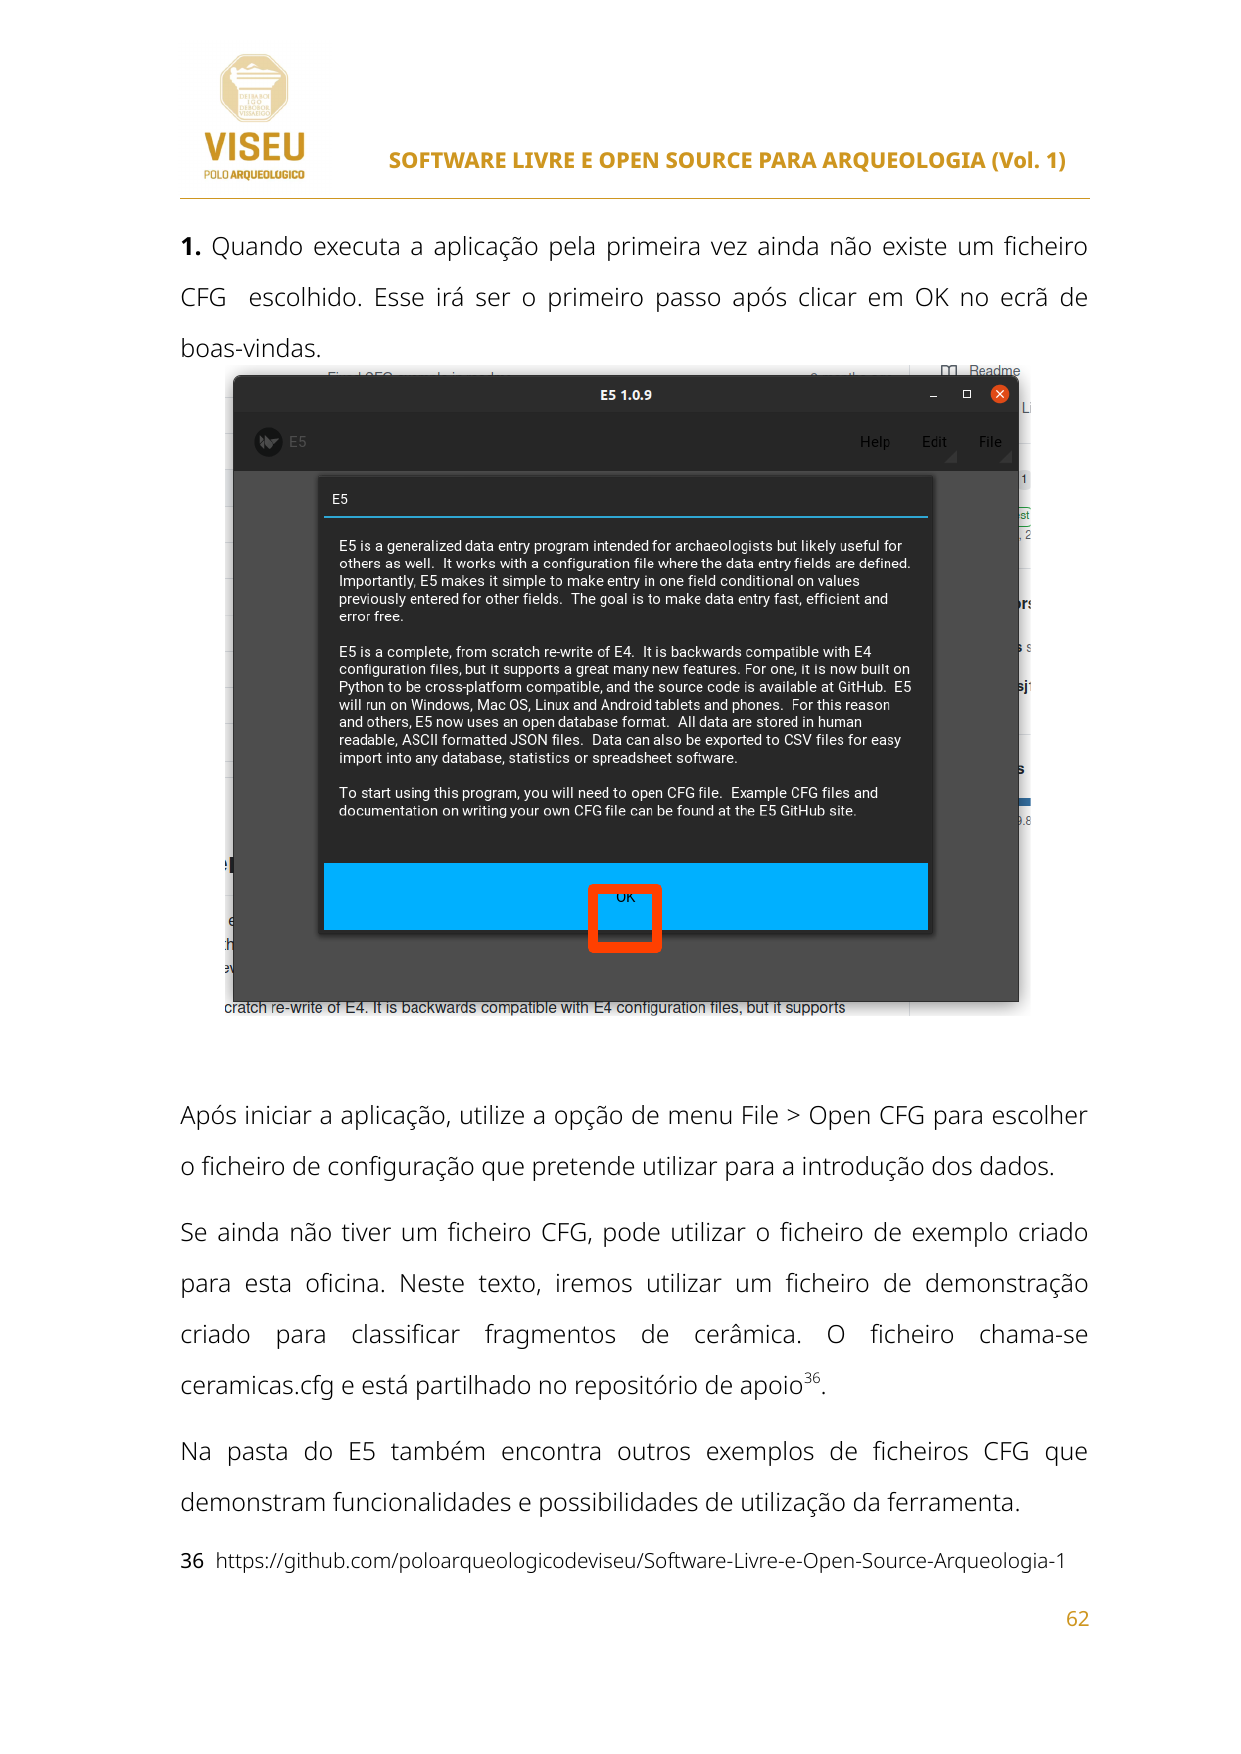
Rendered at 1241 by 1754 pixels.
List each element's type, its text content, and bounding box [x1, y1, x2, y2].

text Na pasta do E5 também encontra outros exemplos de ficheiros CFG que demonstram funcionalidades e possibilidades de utilização da ferramenta. [180, 1433, 1090, 1518]
text https://github.com/poloarqueologicodeviseu/Software-Livre-e-Open-Source-Arqueologia-1 [180, 1547, 1090, 1575]
picture [225, 365, 1031, 1016]
text 1. Quando executa a aplicação pela primeira vez ainda não existe um ficheiro CFG escolhido. Esse irá ser o primeiro passo após clicar em OK no ecrã de boas-vindas. [180, 228, 1090, 364]
text Após iniciar a aplicação, utilize a opção de menu File > Open CFG para escolher o ficheiro de configuração que pretende utilizar para a introdução dos dados. [180, 1098, 1090, 1183]
text Se ainda não tiver um ficheiro CFG, pode utilizar o ficheiro de exemplo criado para esta oficina. Neste texto, iremos utilizar um ficheiro de demonstração criado para classificar fragmentos de cerâmica. O ficheiro chama-se ceramicas.cfg e está partilhado no repositório de apoio. [180, 1214, 1090, 1402]
